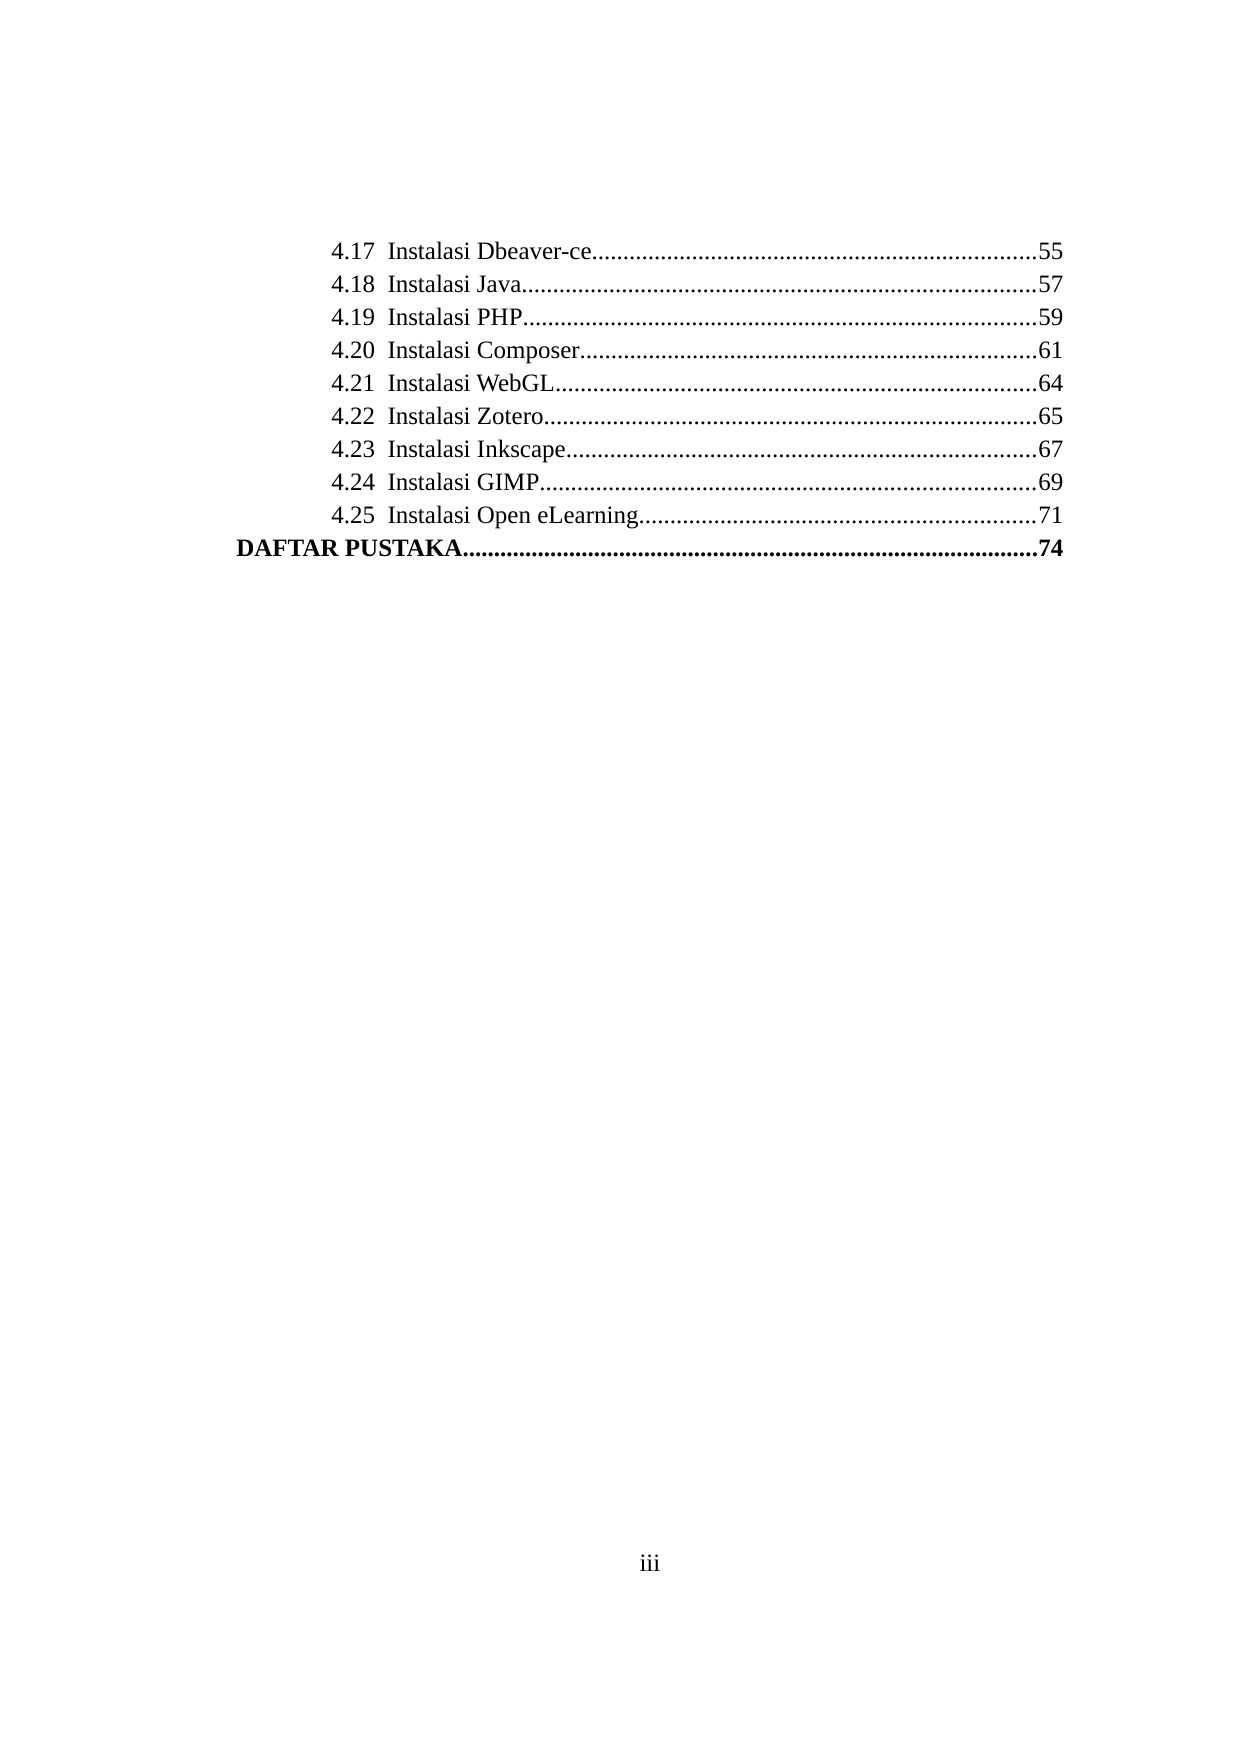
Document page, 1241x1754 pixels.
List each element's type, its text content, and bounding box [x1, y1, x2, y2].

text 4.23 Instalasi Inkscape 67 [325, 434, 1063, 463]
text 4.17 Instalasi Dbeaver-ce 55 [325, 236, 1063, 265]
text 4.24 Instalasi GIMP 69 [325, 467, 1063, 496]
text 4.19 Instalasi PHP 59 [325, 302, 1063, 331]
text 4.21 Instalasi WebGL 64 [325, 368, 1063, 397]
text DAFTAR PUSTAKA 74 [236, 533, 1063, 562]
text 4.18 Instalasi Java 57 [325, 269, 1063, 298]
text 4.22 Instalasi Zotero 65 [325, 401, 1063, 430]
text 4.25 Instalasi Open eLearning 71 [325, 500, 1063, 529]
text 4.20 Instalasi Composer 61 [325, 335, 1063, 364]
